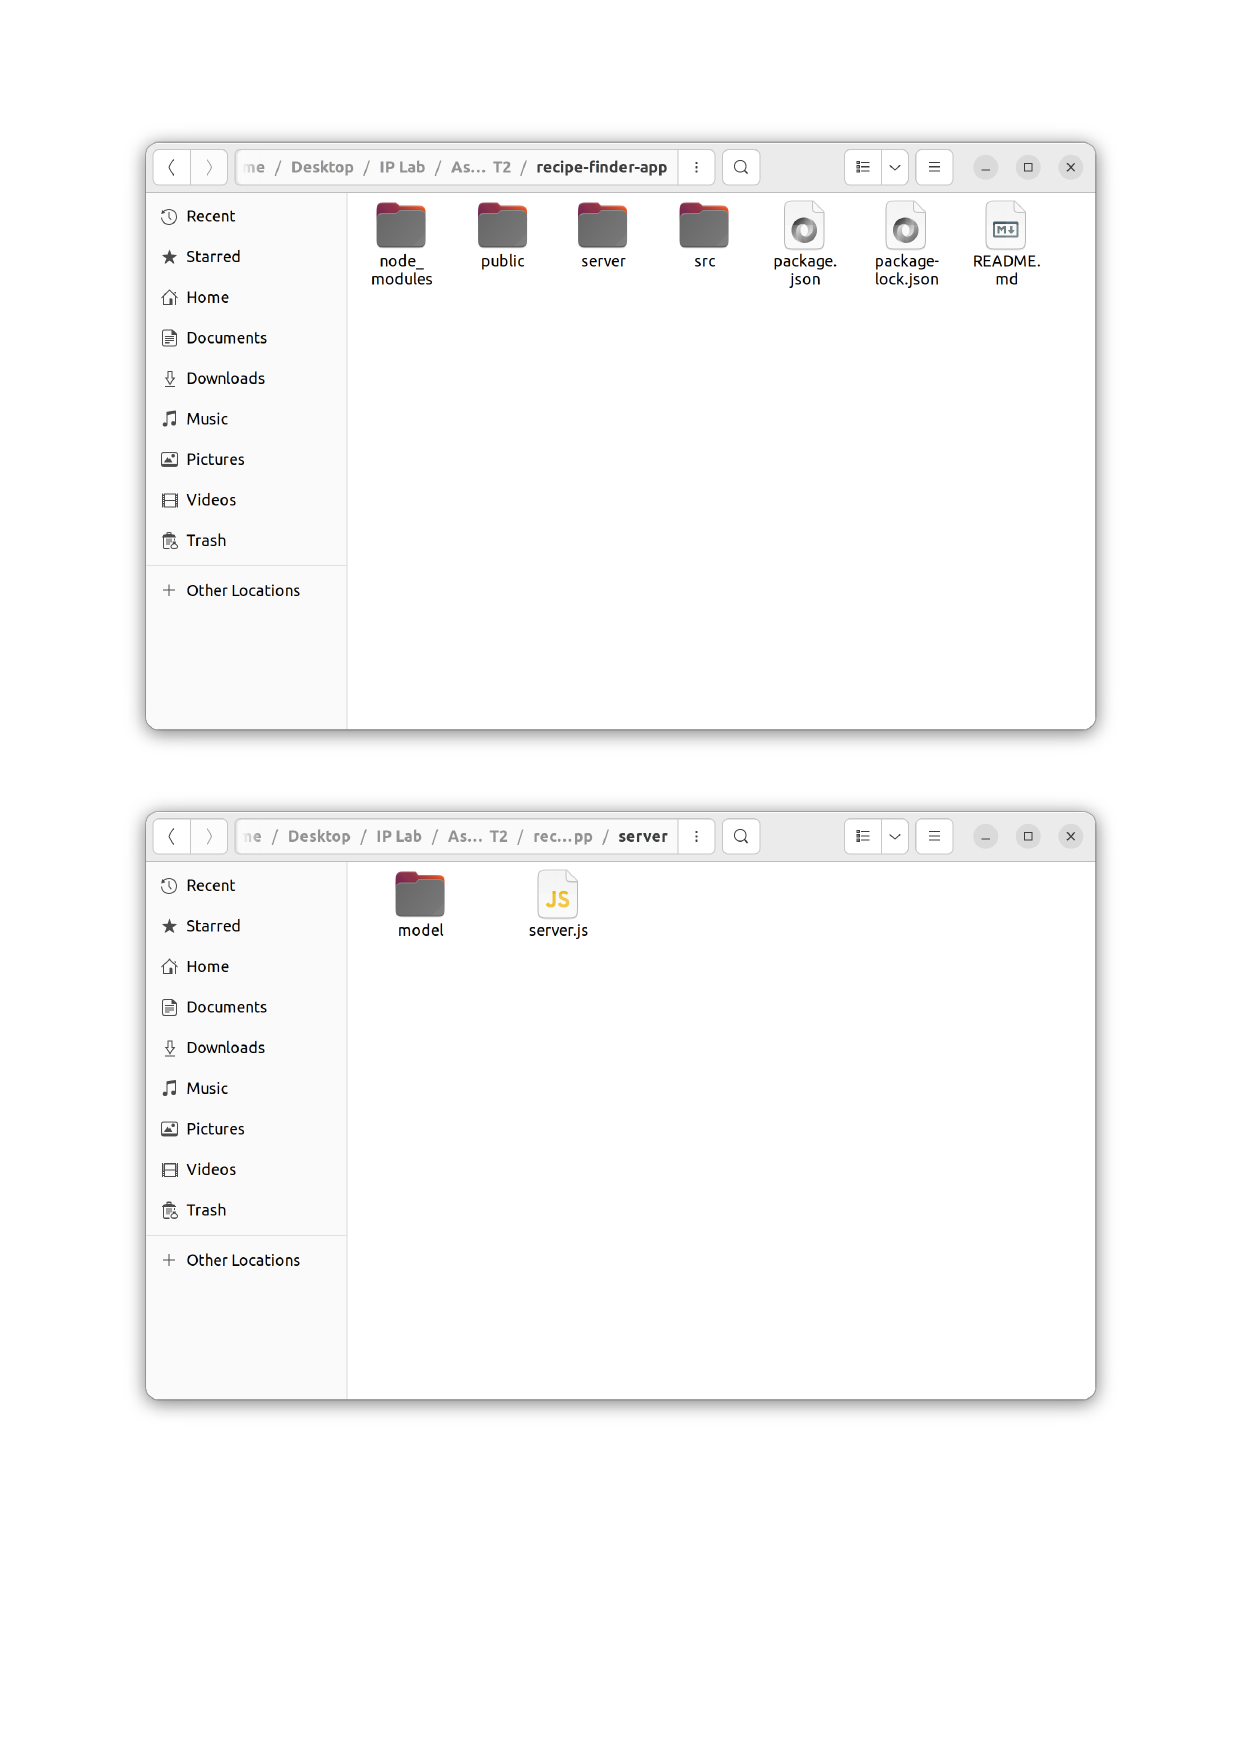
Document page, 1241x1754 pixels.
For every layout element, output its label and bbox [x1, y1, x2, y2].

picture [118, 118, 1123, 760]
picture [118, 787, 1123, 1430]
